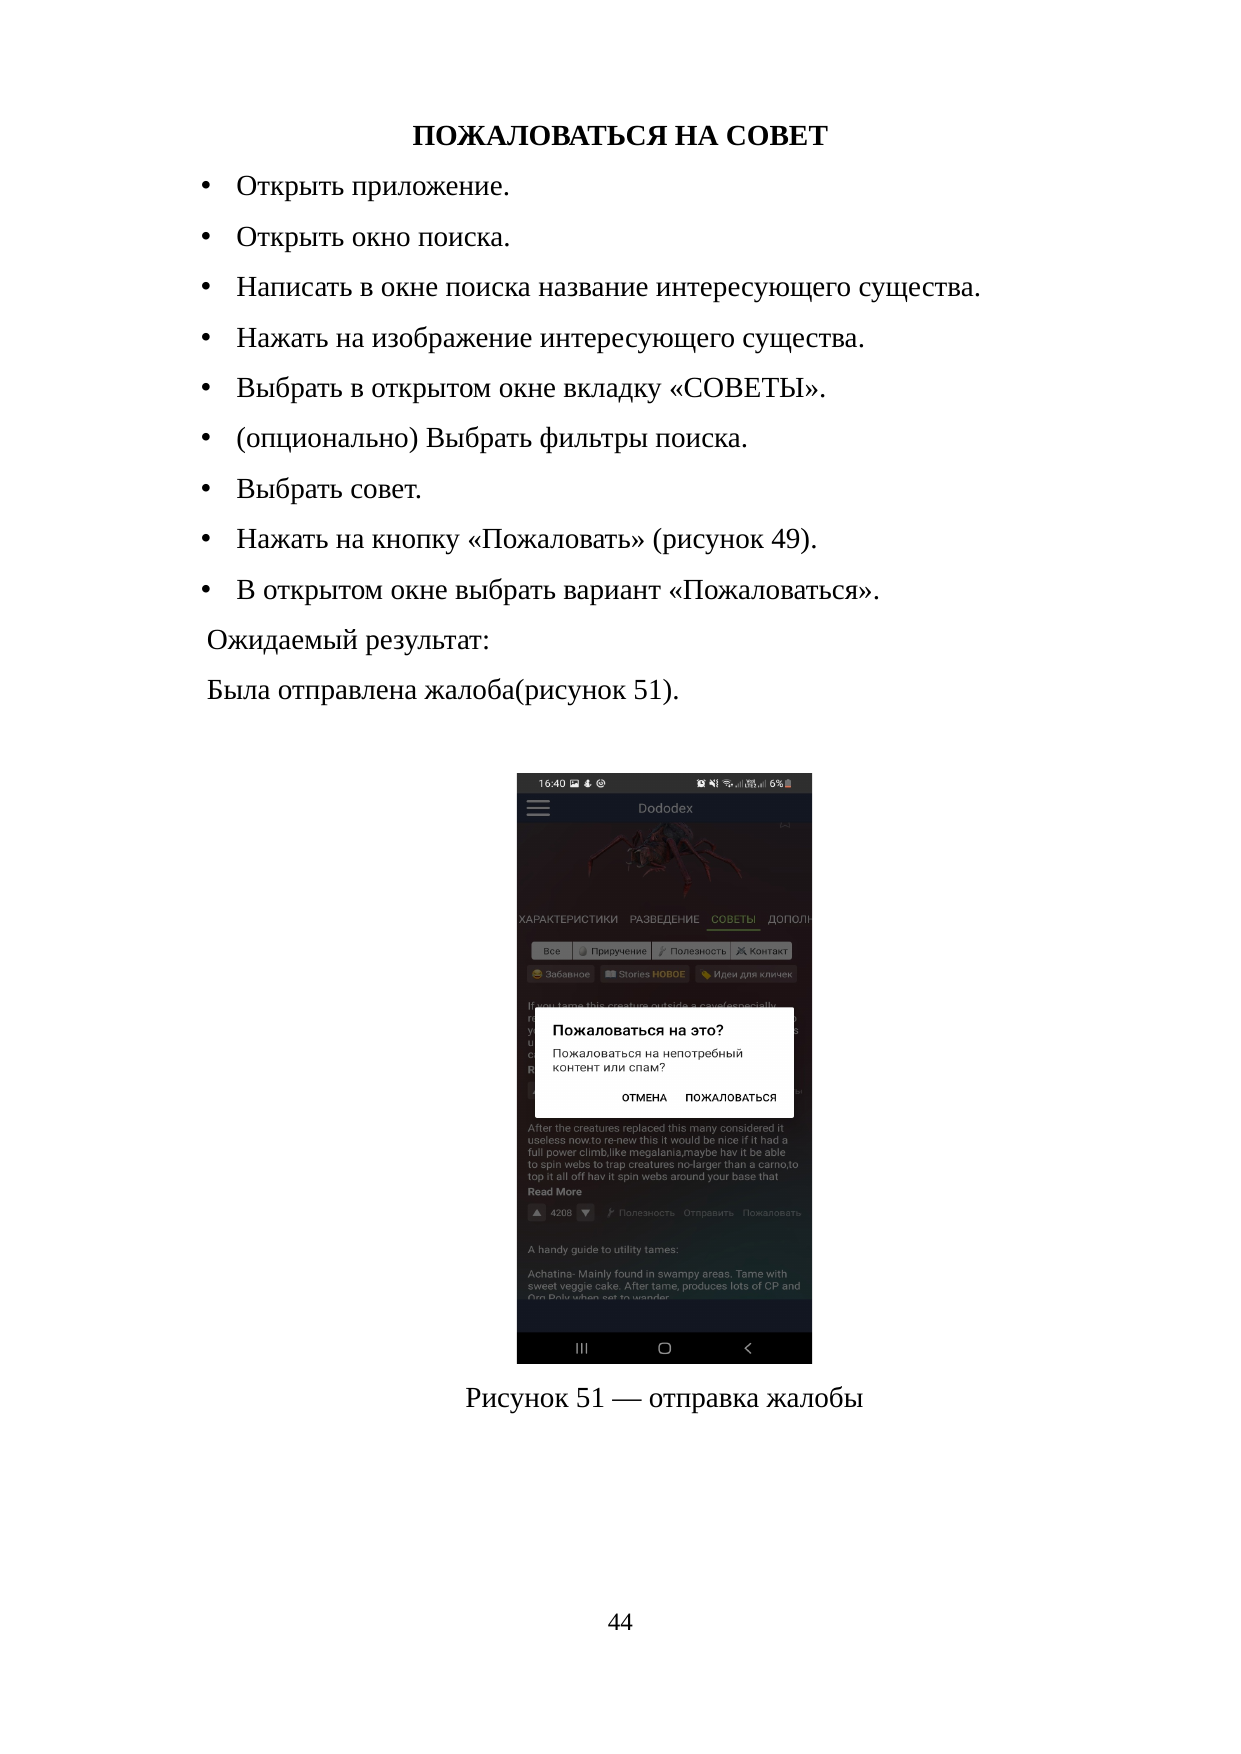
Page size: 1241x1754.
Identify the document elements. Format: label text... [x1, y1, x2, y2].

list Выбрать совет. [201, 471, 1122, 504]
list В открытом окне выбрать вариант «Пожаловаться». [201, 572, 1122, 605]
list Открыть приложение. [201, 168, 1122, 202]
list Открыть окно поиска. [201, 219, 1122, 252]
list (опционально) Выбрать фильтры поиска. [201, 421, 1122, 454]
list Ожидаемый результат: [118, 622, 1122, 656]
list Рисунок 51 — отправка жалобы [118, 1380, 1122, 1414]
list Написать в окне поиска название интересующего существа. [201, 269, 1122, 303]
list Нажать на кнопку «Пожаловать» (рисунок 49). [201, 521, 1122, 555]
picture [516, 773, 813, 1364]
list Нажать на изображение интересующего существа. [201, 320, 1122, 353]
list Выбрать в открытом окне вкладку «СОВЕТЫ». [201, 370, 1122, 404]
list Была отправлена жалоба(рисунок 51). [118, 672, 1122, 706]
list ПОЖАЛОВАТЬСЯ НА СОВЕТ [118, 118, 1122, 152]
